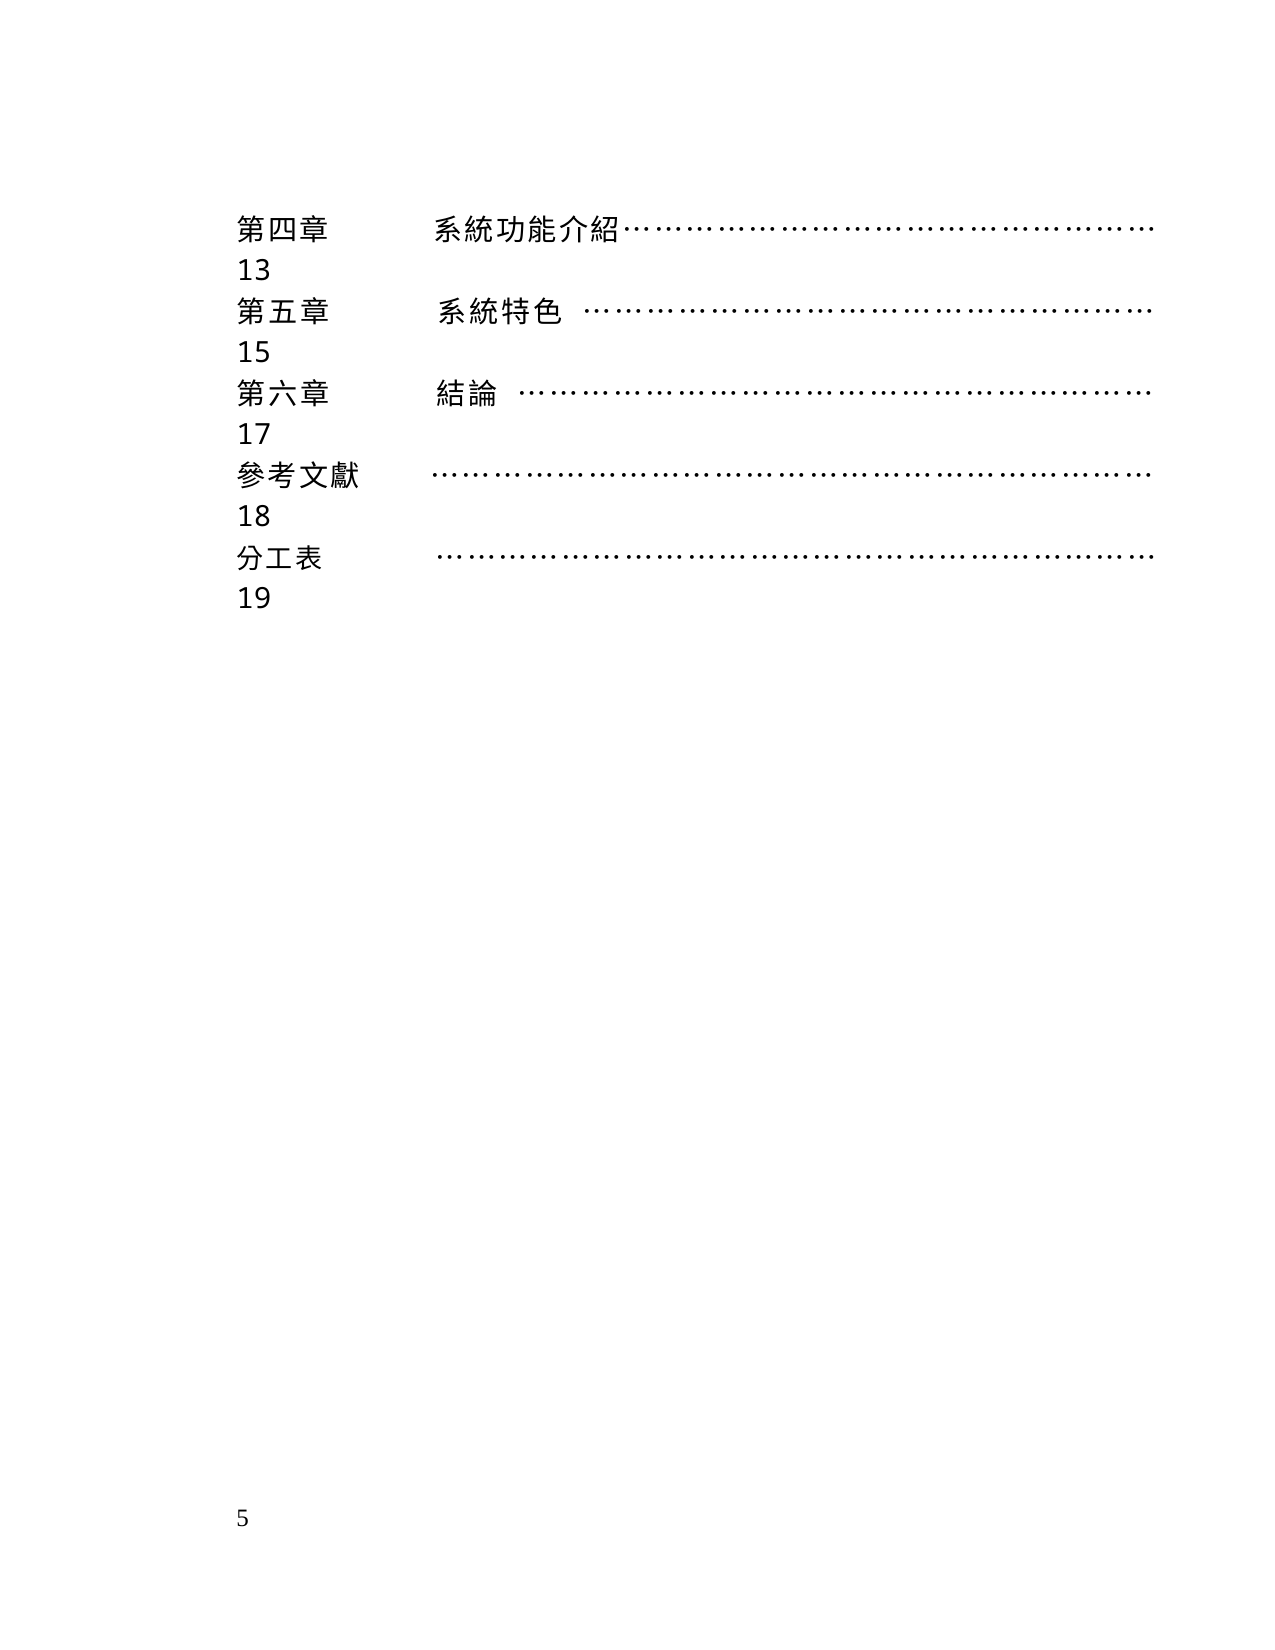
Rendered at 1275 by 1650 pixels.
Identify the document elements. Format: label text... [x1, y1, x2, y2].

text 分工表 …………………………………………………………… 19 [236, 534, 1157, 617]
text 參考文獻 …………………………………………………………… 18 [236, 453, 1157, 534]
text 第四章 系統功能介紹…………………………………………… 13 [236, 207, 1157, 289]
text 第五章 系統特色 ……………………………………………… 15 [236, 289, 1157, 371]
text 第六章 結論 …………………………………………………… 17 [236, 371, 1157, 453]
